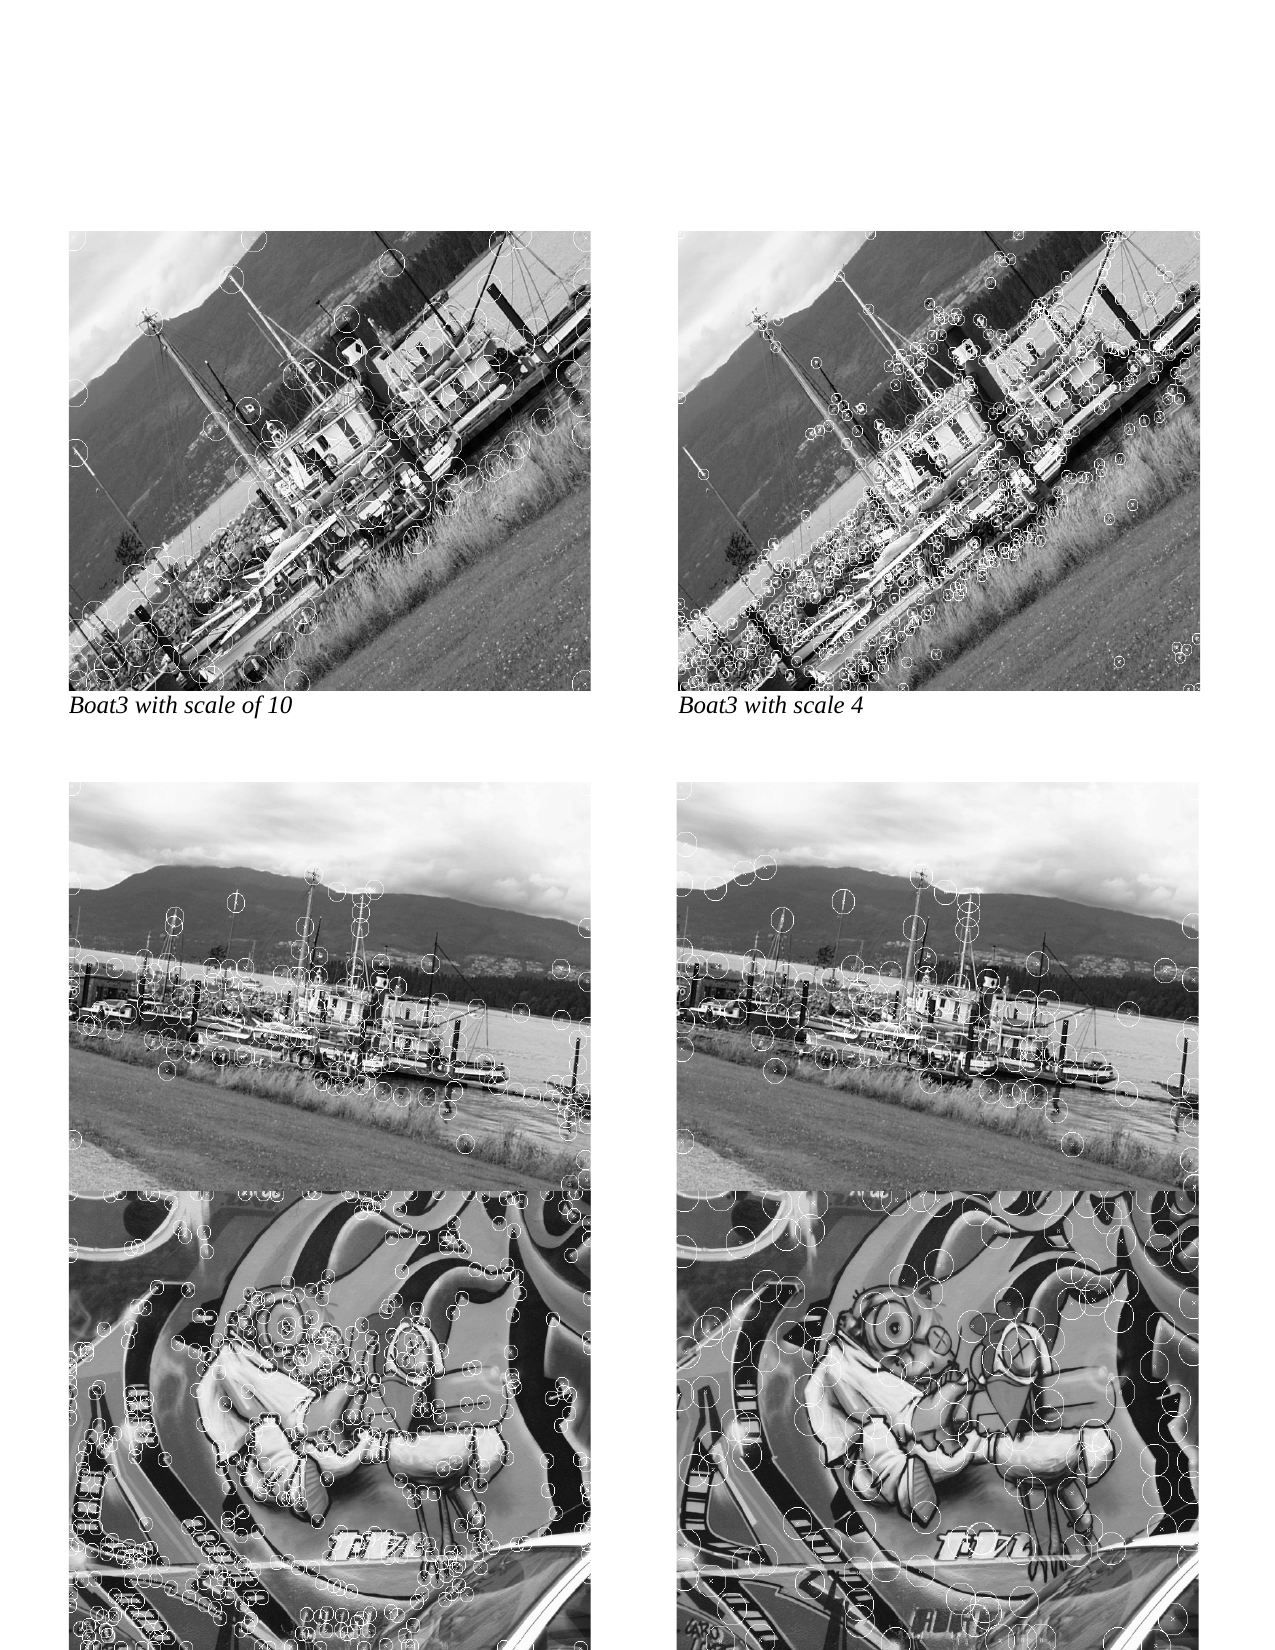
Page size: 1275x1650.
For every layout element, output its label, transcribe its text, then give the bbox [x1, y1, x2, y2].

text Boat3 with scale of 10 [69, 691, 591, 719]
picture [678, 231, 1200, 691]
picture [68, 782, 591, 1650]
text Boat3 with scale 4 [678, 691, 1200, 719]
picture [68, 231, 591, 691]
picture [676, 782, 1199, 1650]
